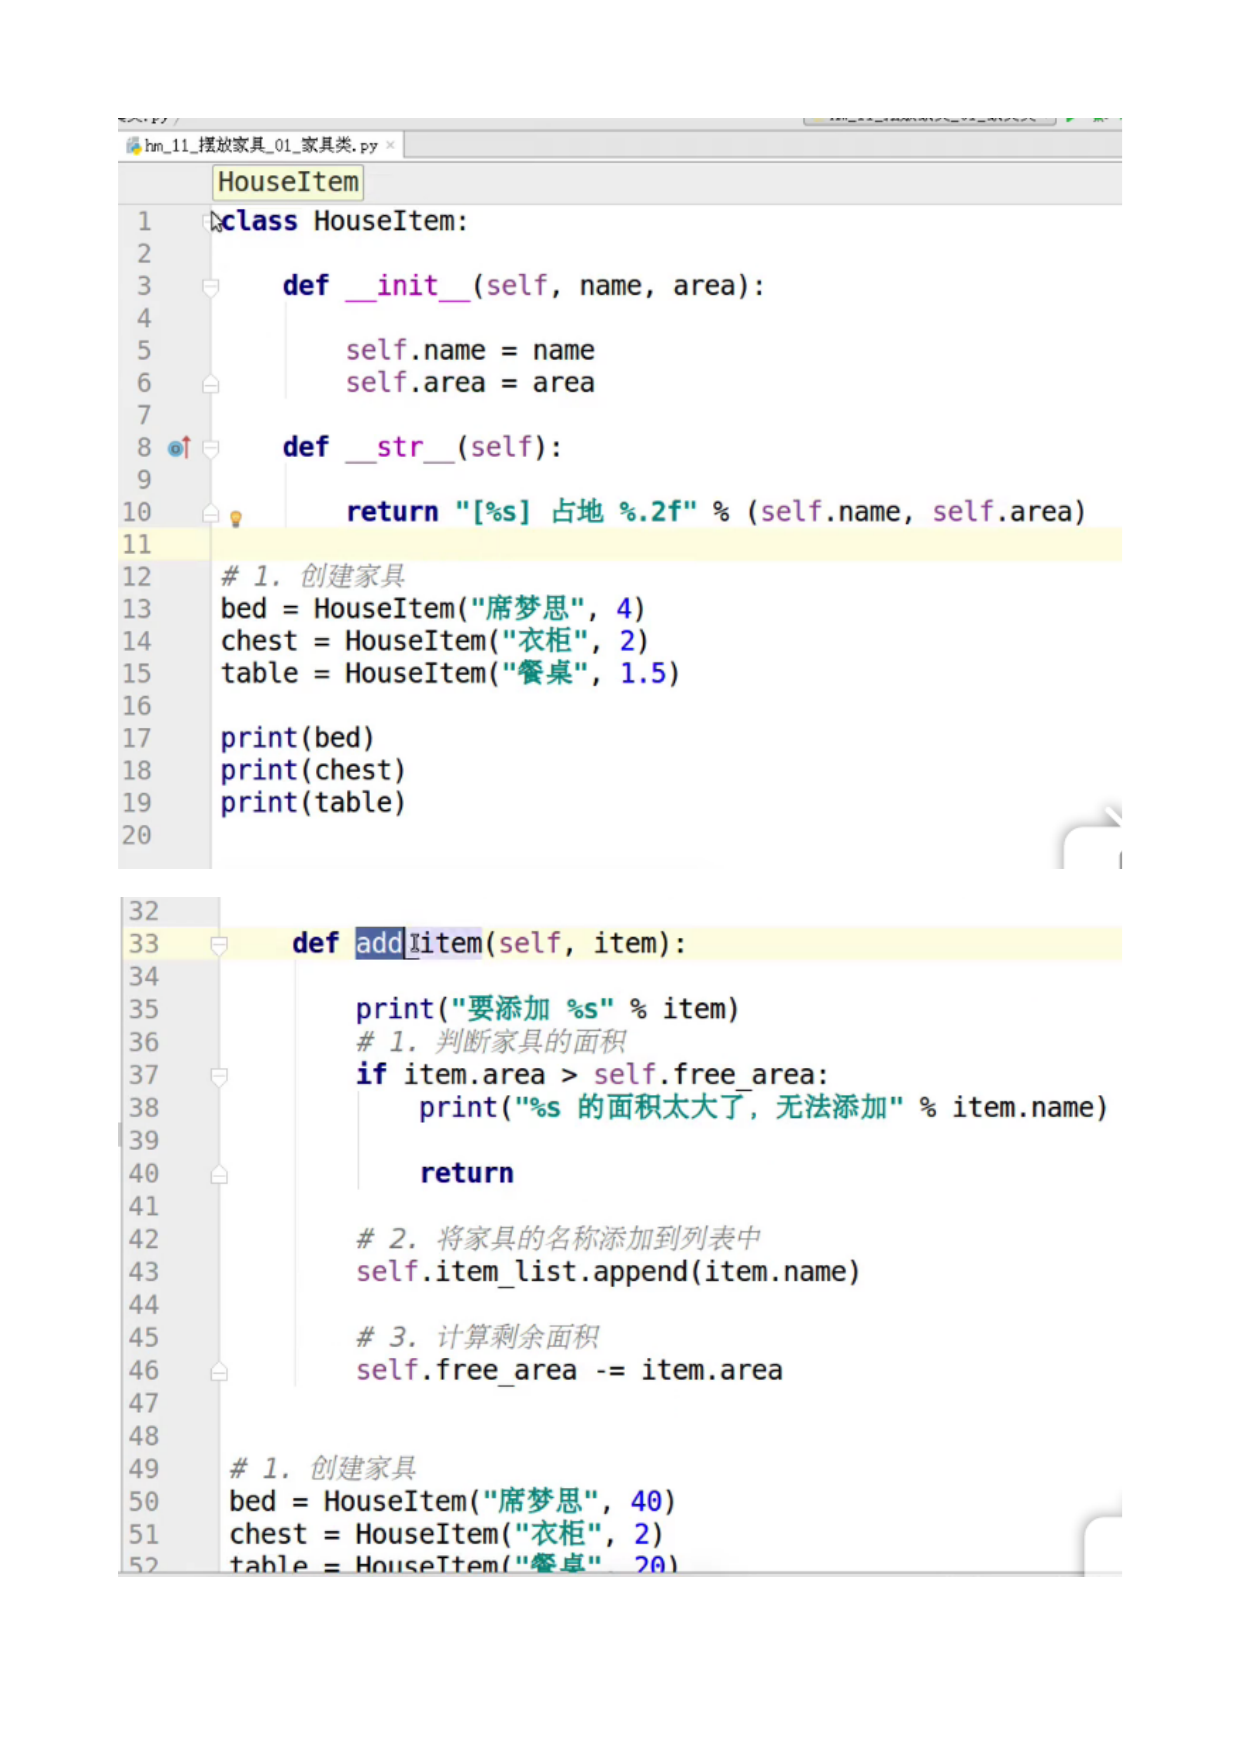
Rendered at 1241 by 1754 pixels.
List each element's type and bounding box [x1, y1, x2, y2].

picture [118, 897, 1123, 1577]
picture [118, 118, 1123, 869]
